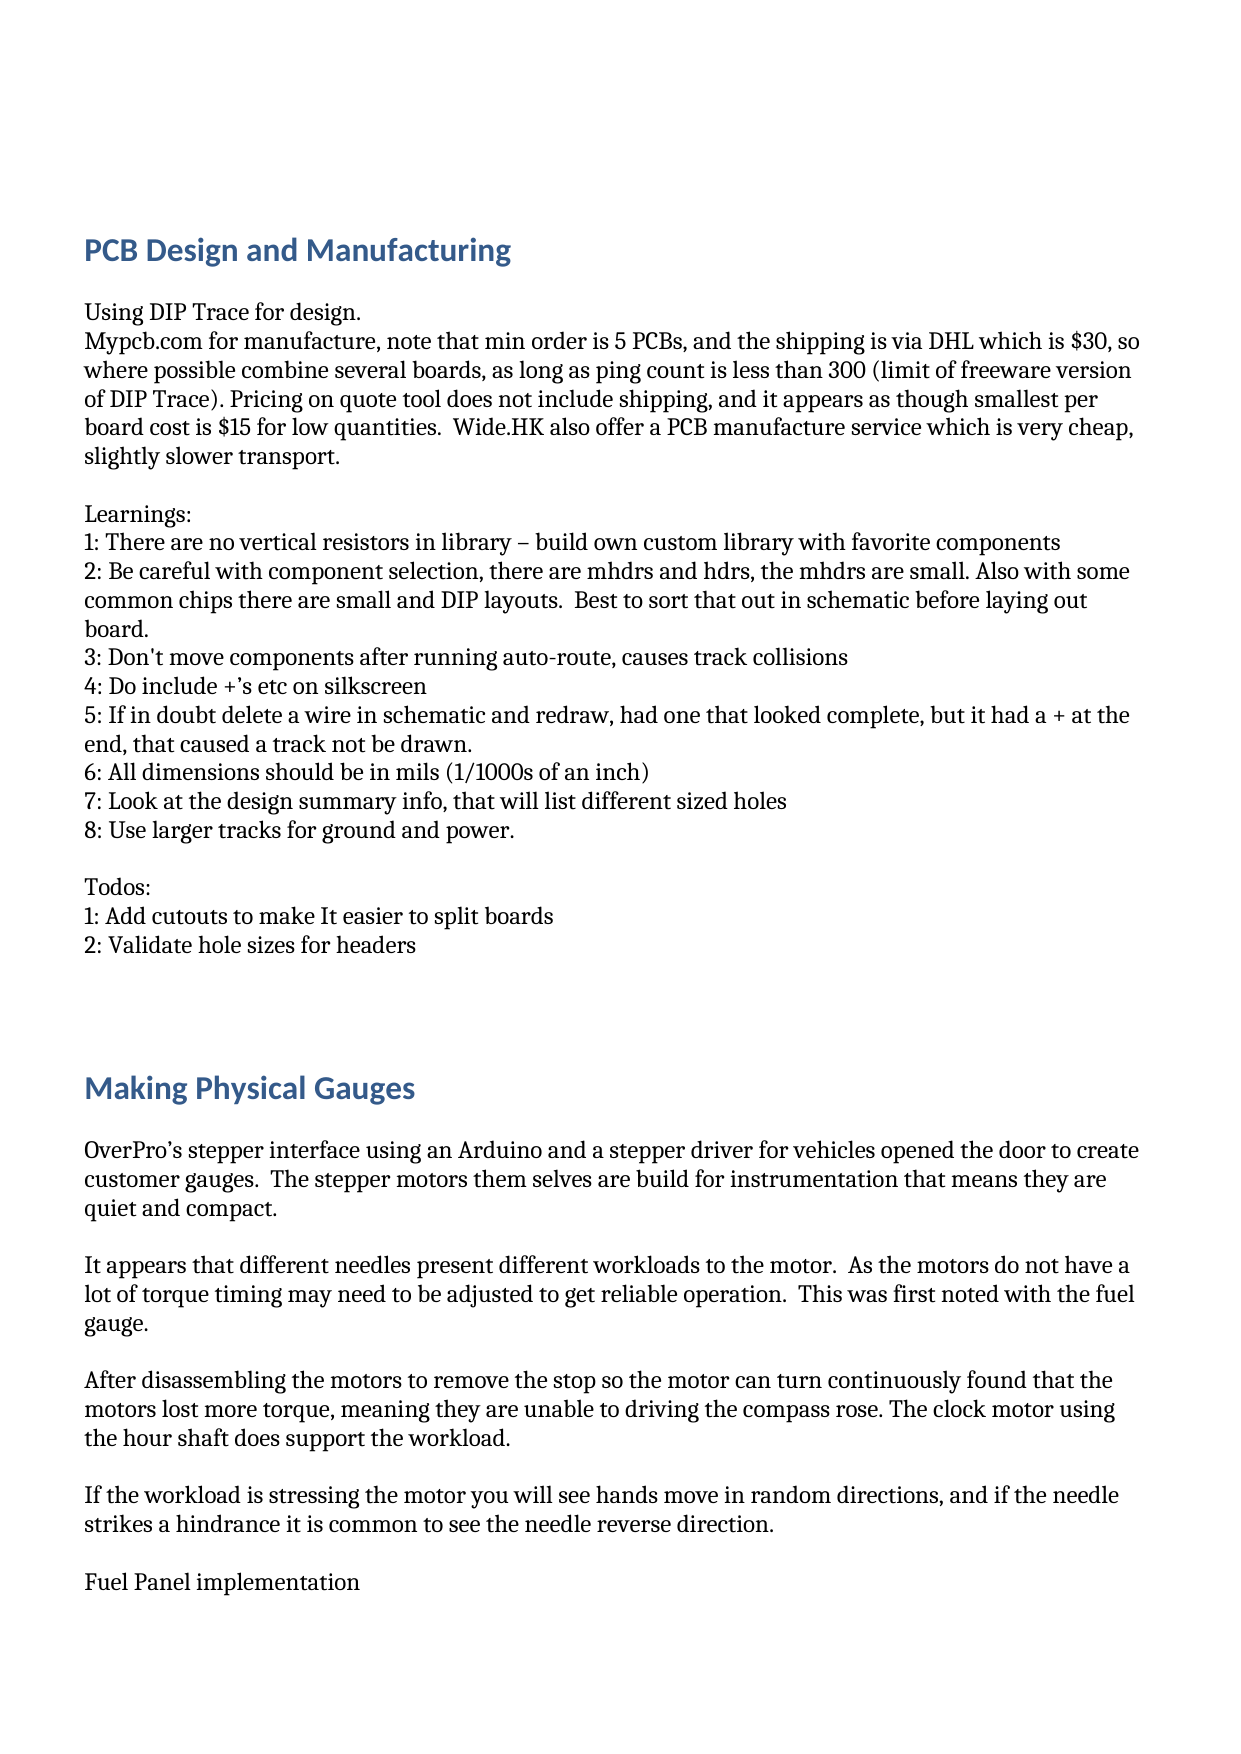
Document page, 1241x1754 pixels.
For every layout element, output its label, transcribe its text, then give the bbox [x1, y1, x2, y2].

text 1: There are no vertical resistors in library – build own custom library with favorite components [84, 528, 1148, 557]
text After disassembling the motors to remove the stop so the motor can turn continuously found that the motors lost more torque, meaning they are unable to driving the compass rose. The clock motor using the hour shaft does support the workload. [84, 1366, 1148, 1453]
text Learnings: [84, 499, 1148, 528]
text 5: If in doubt delete a wire in schematic and redraw, had one that looked complete, but it had a + at the end, that caused a track not be drawn. [84, 701, 1148, 758]
subtitle Making Physical Gauges [84, 1067, 1148, 1108]
text Todos: [84, 873, 1148, 902]
text 3: Don't move components after running auto-route, causes track collisions [84, 643, 1148, 672]
text Mypcb.com for manufacture, note that min order is 5 PCBs, and the shipping is via DHL which is $30, so where possible combine several boards, as long as ping count is less than 300 (limit of freeware version of DIP Trace). Pricing on quote tool does not include shipping, and it appears as though smallest per board cost is $15 for low quantities. Wide.HK also offer a PCB manufacture service which is very cheap, slightly slower transport. [84, 327, 1148, 471]
text Fuel Panel implementation [84, 1568, 1148, 1596]
text 2: Validate hole sizes for headers [84, 931, 1148, 959]
text 4: Do include +’s etc on silkscreen [84, 672, 1148, 701]
text Using DIP Trace for design. [84, 298, 1148, 327]
text OverPro’s stepper interface using an Arduino and a stepper driver for vehicles opened the door to create customer gauges. The stepper motors them selves are build for instrumentation that means they are quiet and compact. [84, 1136, 1148, 1223]
text 1: Add cutouts to make It easier to split boards [84, 902, 1148, 931]
subtitle PCB Design and Manufacturing [84, 229, 1148, 269]
text If the workload is stressing the motor you will see hands move in random directions, and if the needle strikes a hindrance it is common to see the needle reverse direction. [84, 1481, 1148, 1539]
text 6: All dimensions should be in mils (1/1000s of an inch) [84, 758, 1148, 787]
text It appears that different needles present different workloads to the motor. As the motors do not have a lot of torque timing may need to be adjusted to get reliable operation. This was first noted with the fuel gauge. [84, 1251, 1148, 1338]
text 2: Be careful with component selection, there are mhdrs and hdrs, the mhdrs are small. Also with some common chips there are small and DIP layouts. Best to sort that out in schematic before laying out board. [84, 557, 1148, 643]
text 8: Use larger tracks for ground and power. [84, 816, 1148, 844]
text 7: Look at the design summary info, that will list different sized holes [84, 787, 1148, 816]
